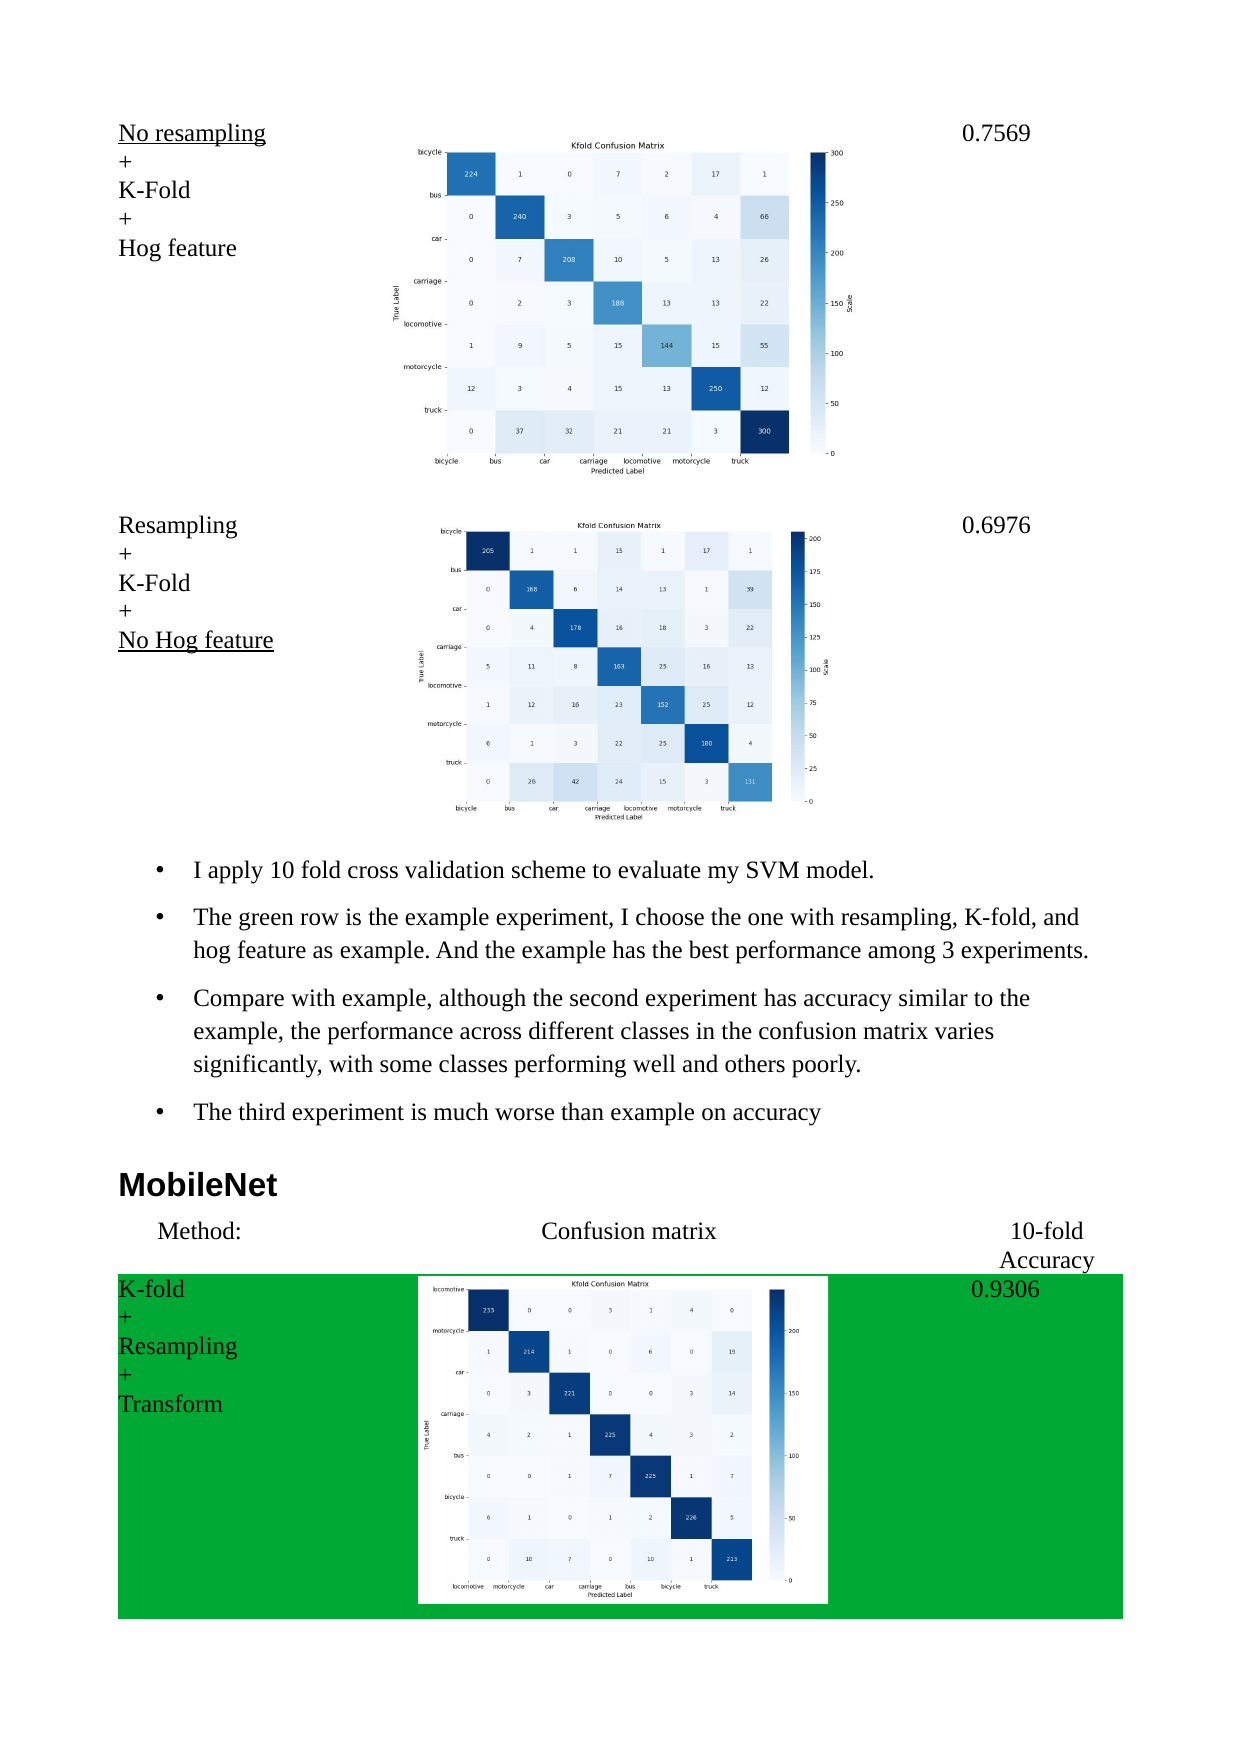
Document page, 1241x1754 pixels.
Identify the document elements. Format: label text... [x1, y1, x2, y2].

picture [386, 135, 882, 482]
table_cell 0.6976 [962, 510, 1123, 855]
list I apply 10 fold cross validation scheme to evaluate my SVM model. [156, 855, 1122, 884]
picture [412, 516, 855, 827]
table_cell [306, 510, 962, 855]
picture [418, 1276, 829, 1604]
table_cell K-fold + Resampling + Transform [118, 1274, 287, 1619]
subtitle MobileNet [118, 1165, 1122, 1204]
list The third experiment is much worse than example on accuracy [156, 1097, 1122, 1126]
table_cell [287, 1274, 971, 1619]
table_header Method: [118, 1216, 287, 1274]
table_cell Resampling + K-Fold + No Hog feature [118, 510, 306, 855]
table_header Confusion matrix [287, 1216, 971, 1274]
table_cell No resampling + K-Fold + Hog feature [118, 118, 306, 510]
list The green row is the example experiment, I choose the one with resampling, K-fold, and hog feature as example. And the example has the best performance among 3 experiments. [156, 902, 1122, 964]
table_cell [306, 118, 962, 510]
table_header 10-fold Accuracy [971, 1216, 1123, 1274]
table_cell 0.7569 [962, 118, 1123, 510]
list Compare with example, although the second experiment has accuracy similar to the example, the performance across different classes in the confusion matrix varies significantly, with some classes performing well and others poorly. [156, 983, 1122, 1078]
table_cell 0.9306 [971, 1274, 1123, 1619]
